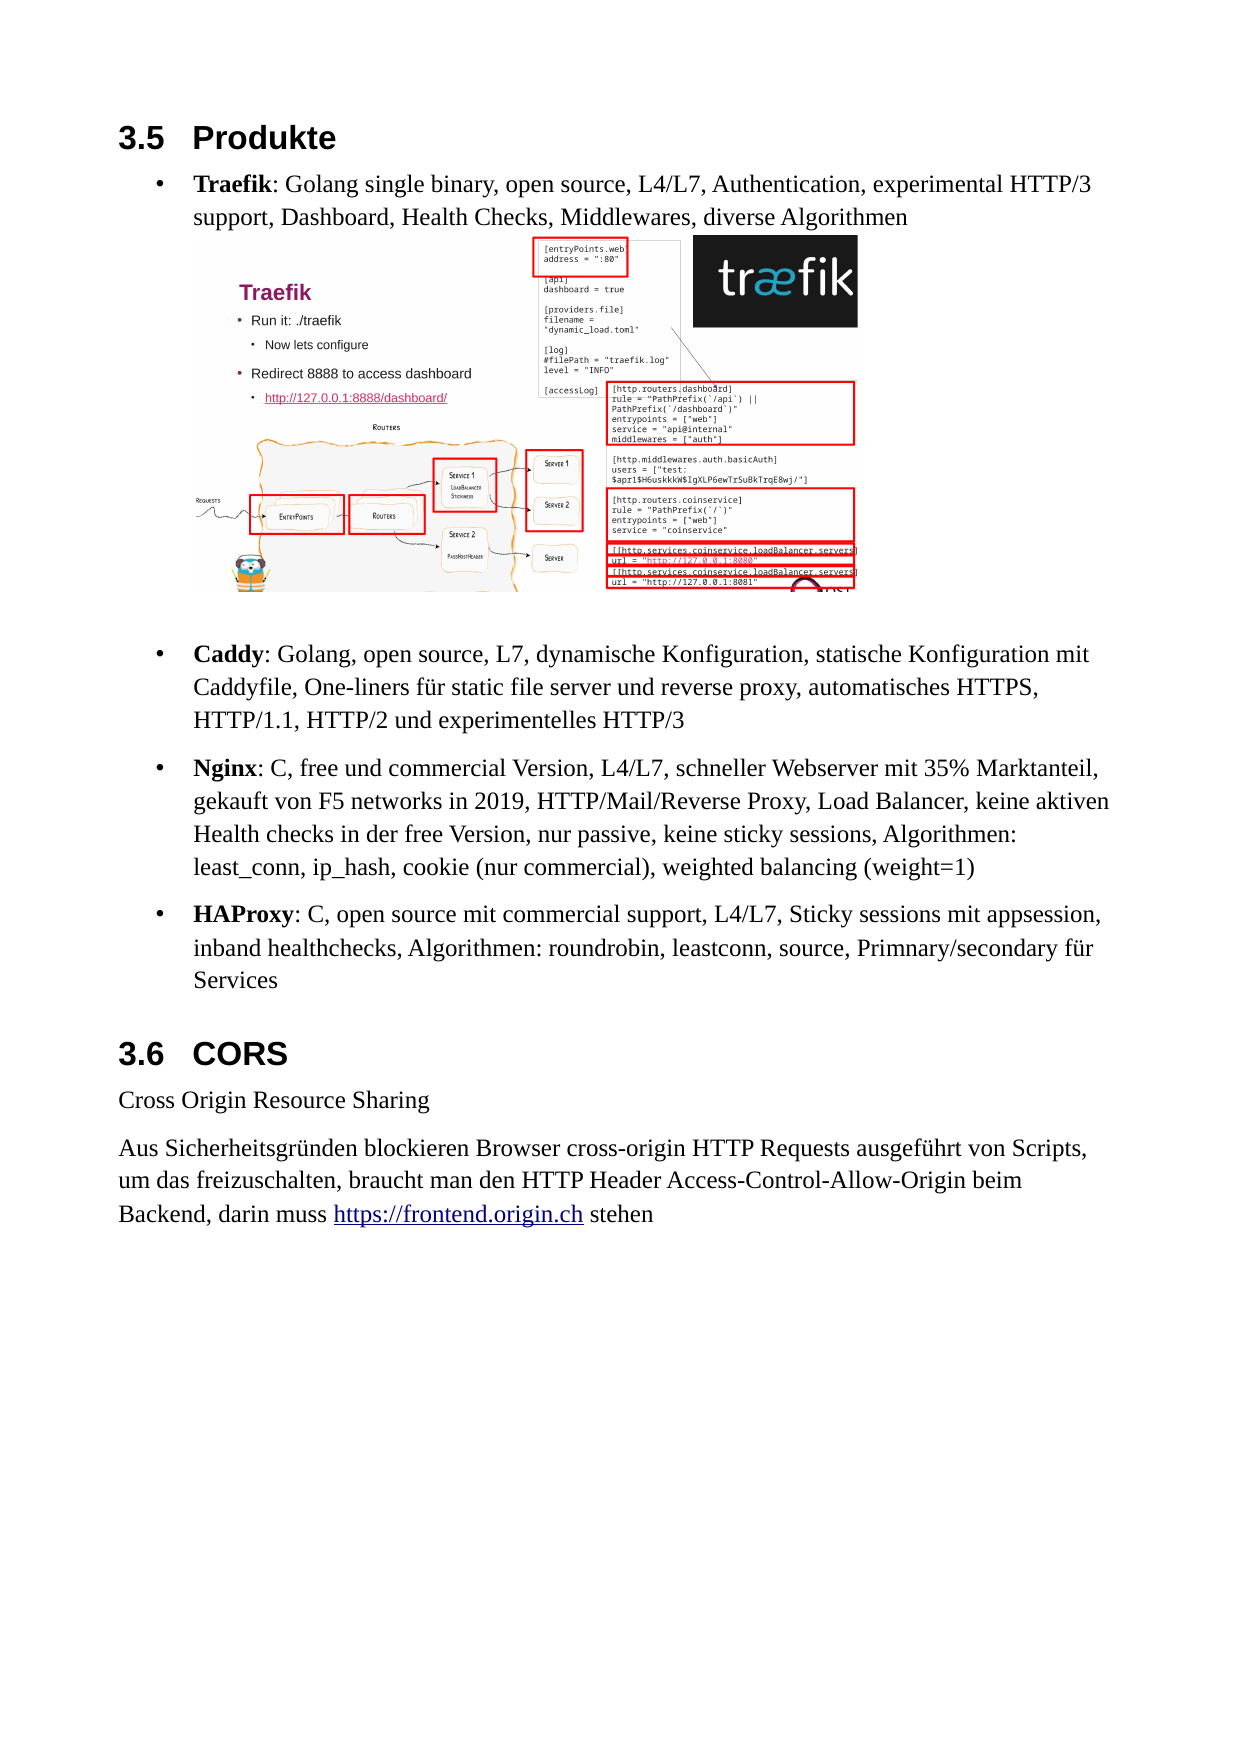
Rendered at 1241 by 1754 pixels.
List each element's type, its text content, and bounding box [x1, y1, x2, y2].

subtitle CORS [118, 1034, 1122, 1072]
picture [196, 235, 858, 592]
text Aus Sicherheitsgründen blockieren Browser cross-origin HTTP Requests ausgeführt von Scripts, um das freizuschalten, braucht man den HTTP Header Access-Control-Allow-Origin beim Backend, darin muss https://frontend.origin.ch stehen [118, 1133, 1122, 1227]
subtitle Produkte [118, 118, 1122, 157]
list Nginx: C, free und commercial Version, L4/L7, schneller Webserver mit 35% Marktanteil, gekauft von F5 networks in 2019, HTTP/Mail/Reverse Proxy, Load Balancer, keine aktiven Health checks in der free Version, nur passive, keine sticky sessions, Algorithmen: least_conn, ip_hash, cookie (nur commercial), weighted balancing (weight=1) [156, 753, 1122, 881]
list Caddy: Golang, open source, L7, dynamische Konfiguration, statische Konfiguration mit Caddyfile, One-liners für static file server und reverse proxy, automatisches HTTPS, HTTP/1.1, HTTP/2 und experimentelles HTTP/3 [156, 639, 1122, 734]
text Cross Origin Resource Sharing [118, 1085, 1122, 1114]
list Traefik: Golang single binary, open source, L4/L7, Authentication, experimental HTTP/3 support, Dashboard, Health Checks, Middlewares, diverse Algorithmen [156, 169, 1122, 620]
list HAProxy: C, open source mit commercial support, L4/L7, Sticky sessions mit appsession, inband healthchecks, Algorithmen: roundrobin, leastconn, source, Primnary/secondary für Services [156, 899, 1122, 994]
